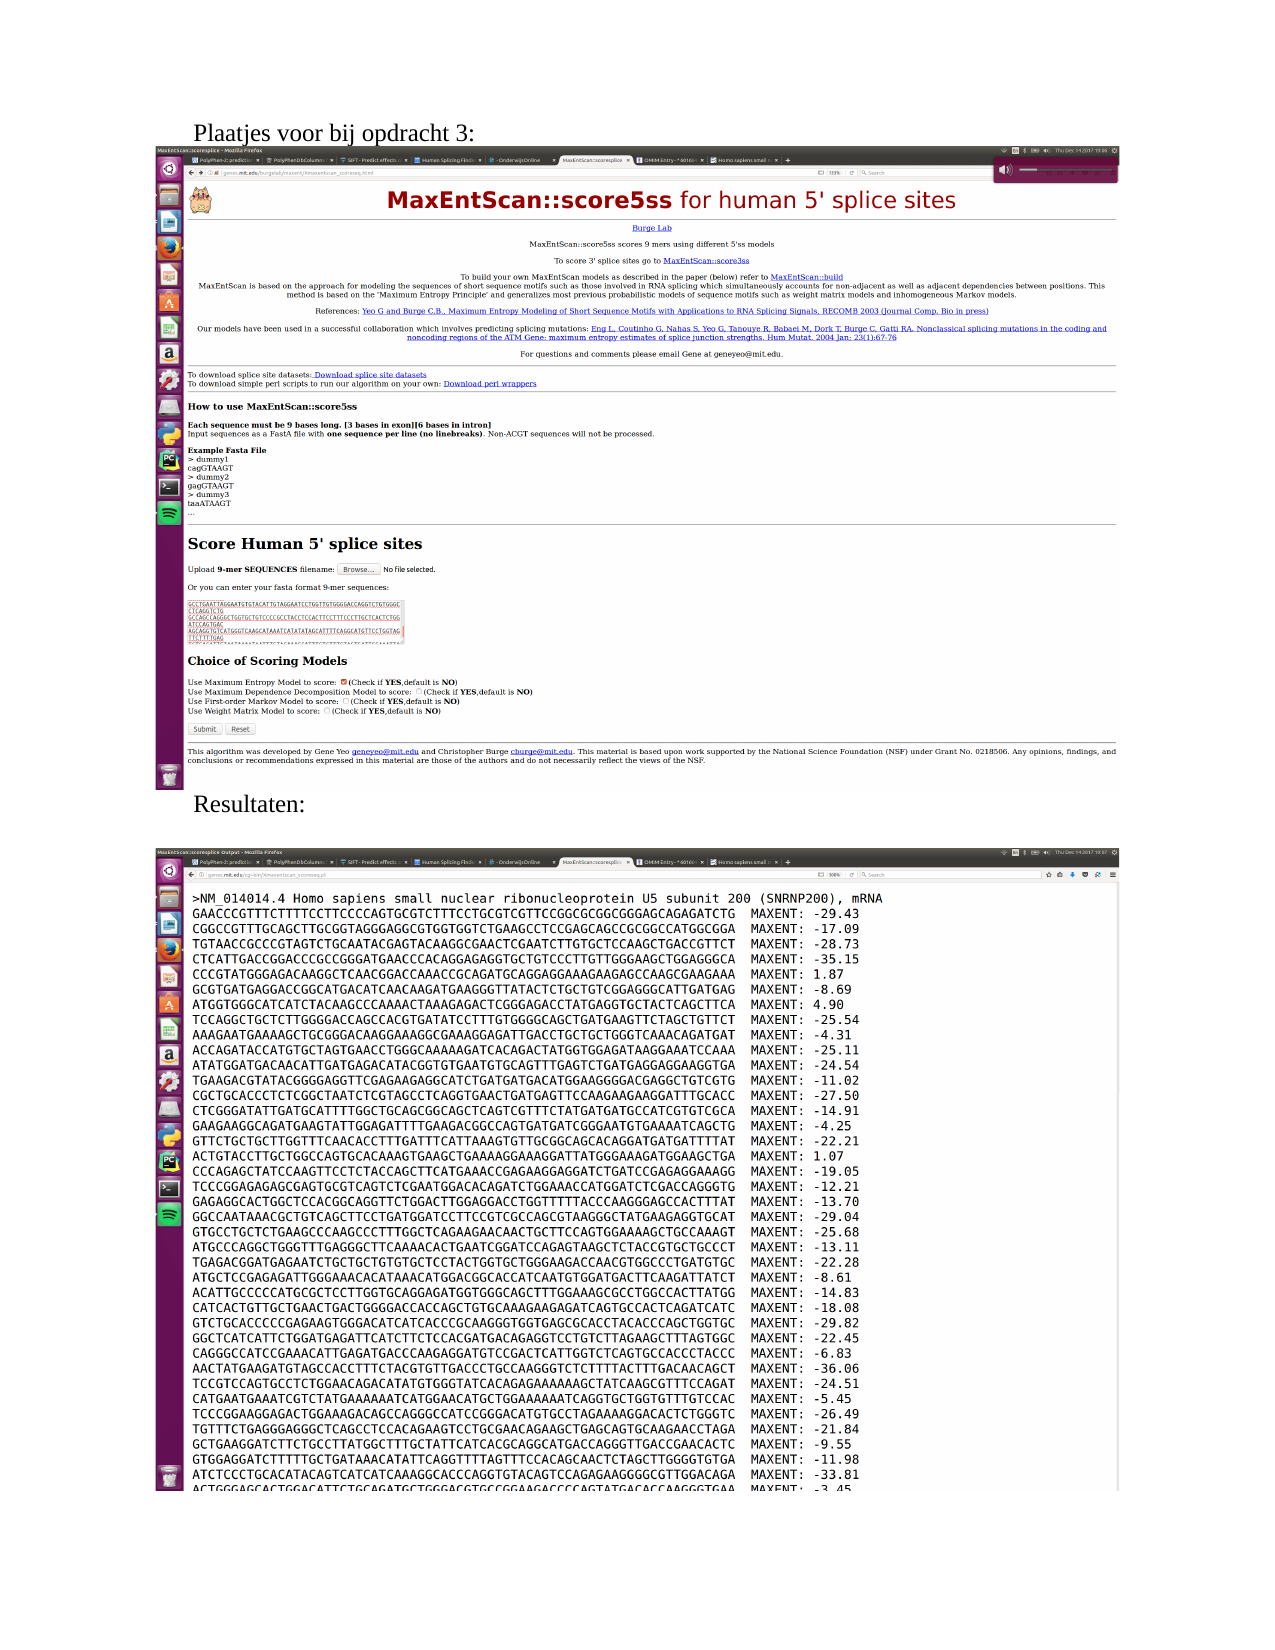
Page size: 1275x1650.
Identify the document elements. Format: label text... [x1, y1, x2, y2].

picture [155, 848, 1120, 1491]
list Resultaten: [193, 147, 1157, 818]
picture [155, 146, 1120, 790]
list Plaatjes voor bij opdracht 3: [193, 118, 1157, 147]
